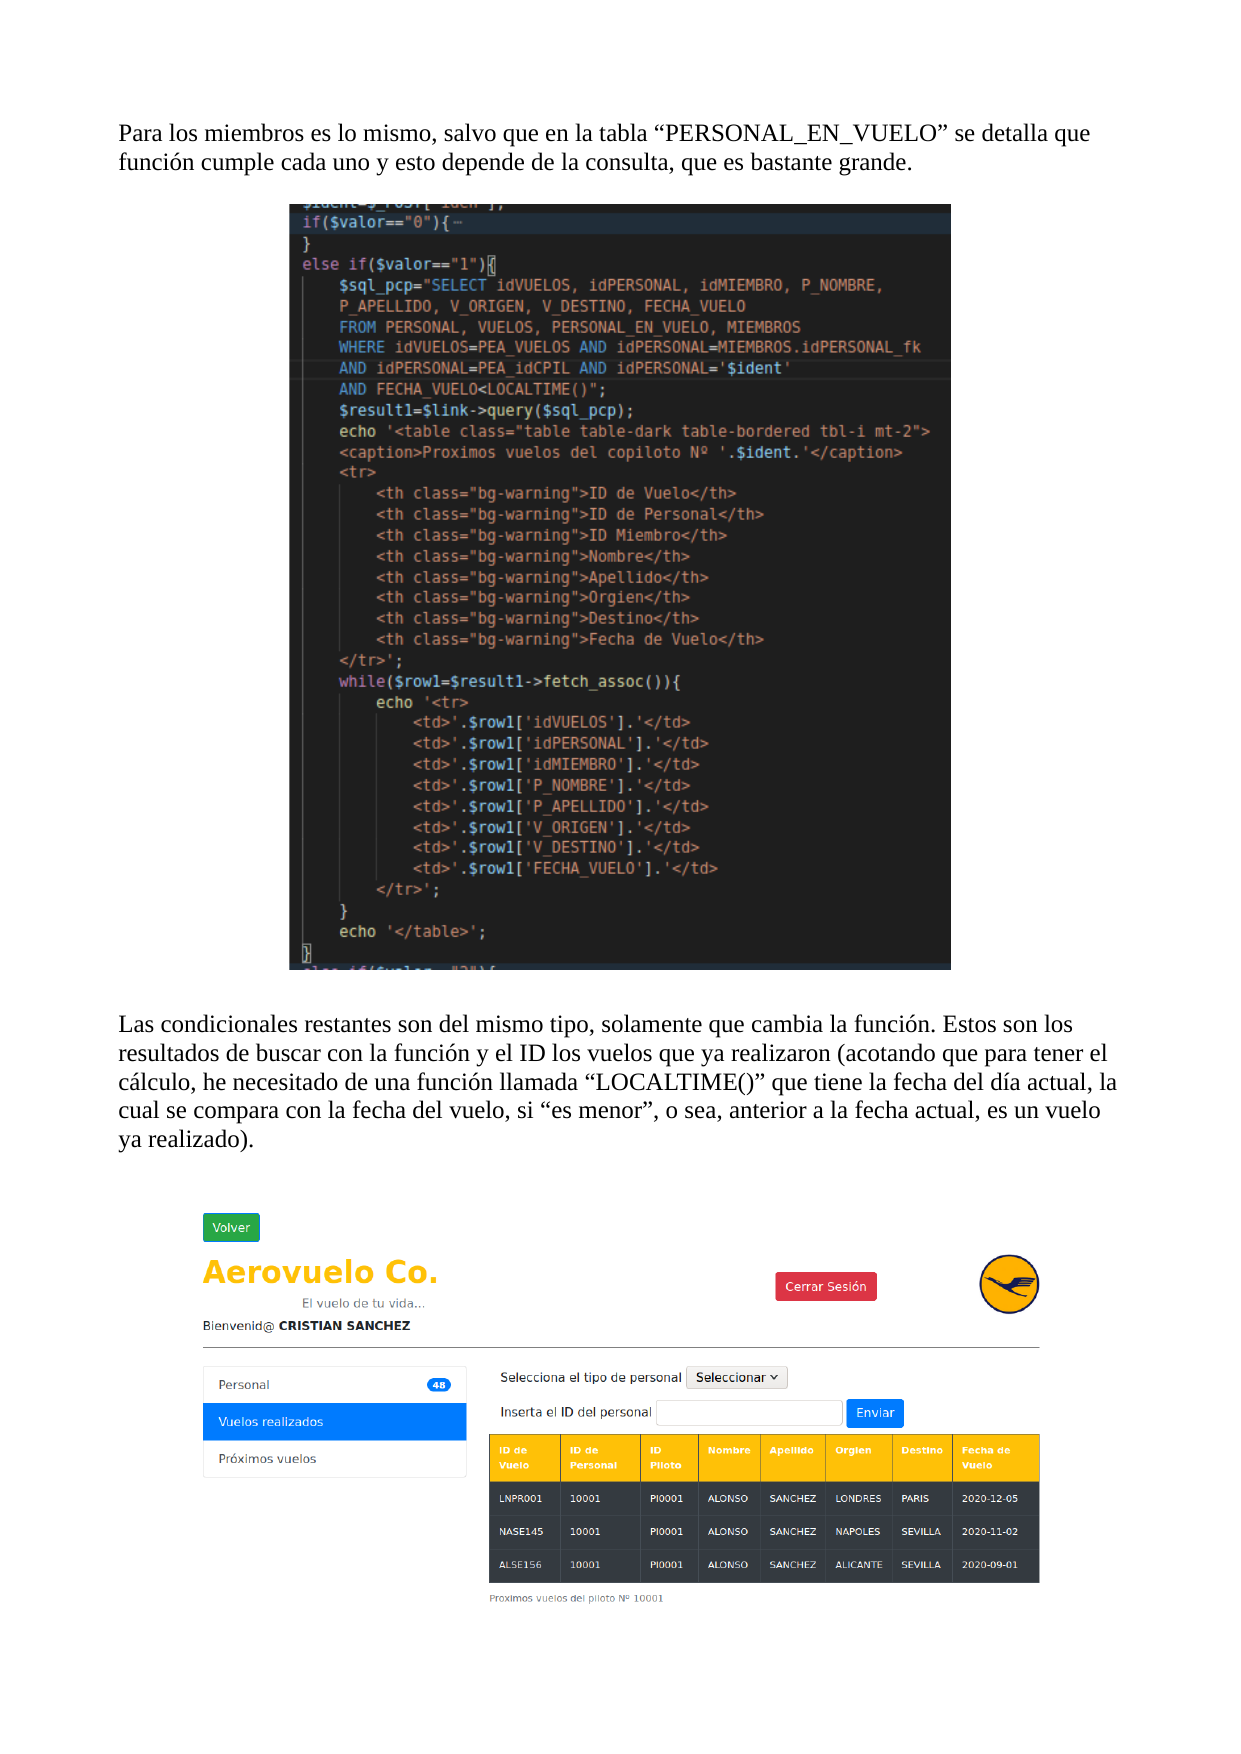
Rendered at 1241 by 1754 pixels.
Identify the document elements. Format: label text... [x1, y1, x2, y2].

text Las condicionales restantes son del mismo tipo, solamente que cambia la función. Estos son los resultados de buscar con la función y el ID los vuelos que ya realizaron (acotando que para tener el cálculo, he necesitado de una función llamada “LOCALTIME()” que tiene la fecha del día actual, la cual se compara con la fecha del vuelo, si “es menor”, o sea, anterior a la fecha actual, es un vuelo ya realizado). [118, 1009, 1122, 1153]
picture [194, 1207, 1067, 1648]
text Para los miembros es lo mismo, salvo que en la tabla “PERSONAL_EN_VUELO” se detalla que función cumple cada uno y esto depende de la consulta, que es bastante grande. [118, 118, 1122, 176]
picture [289, 204, 951, 970]
